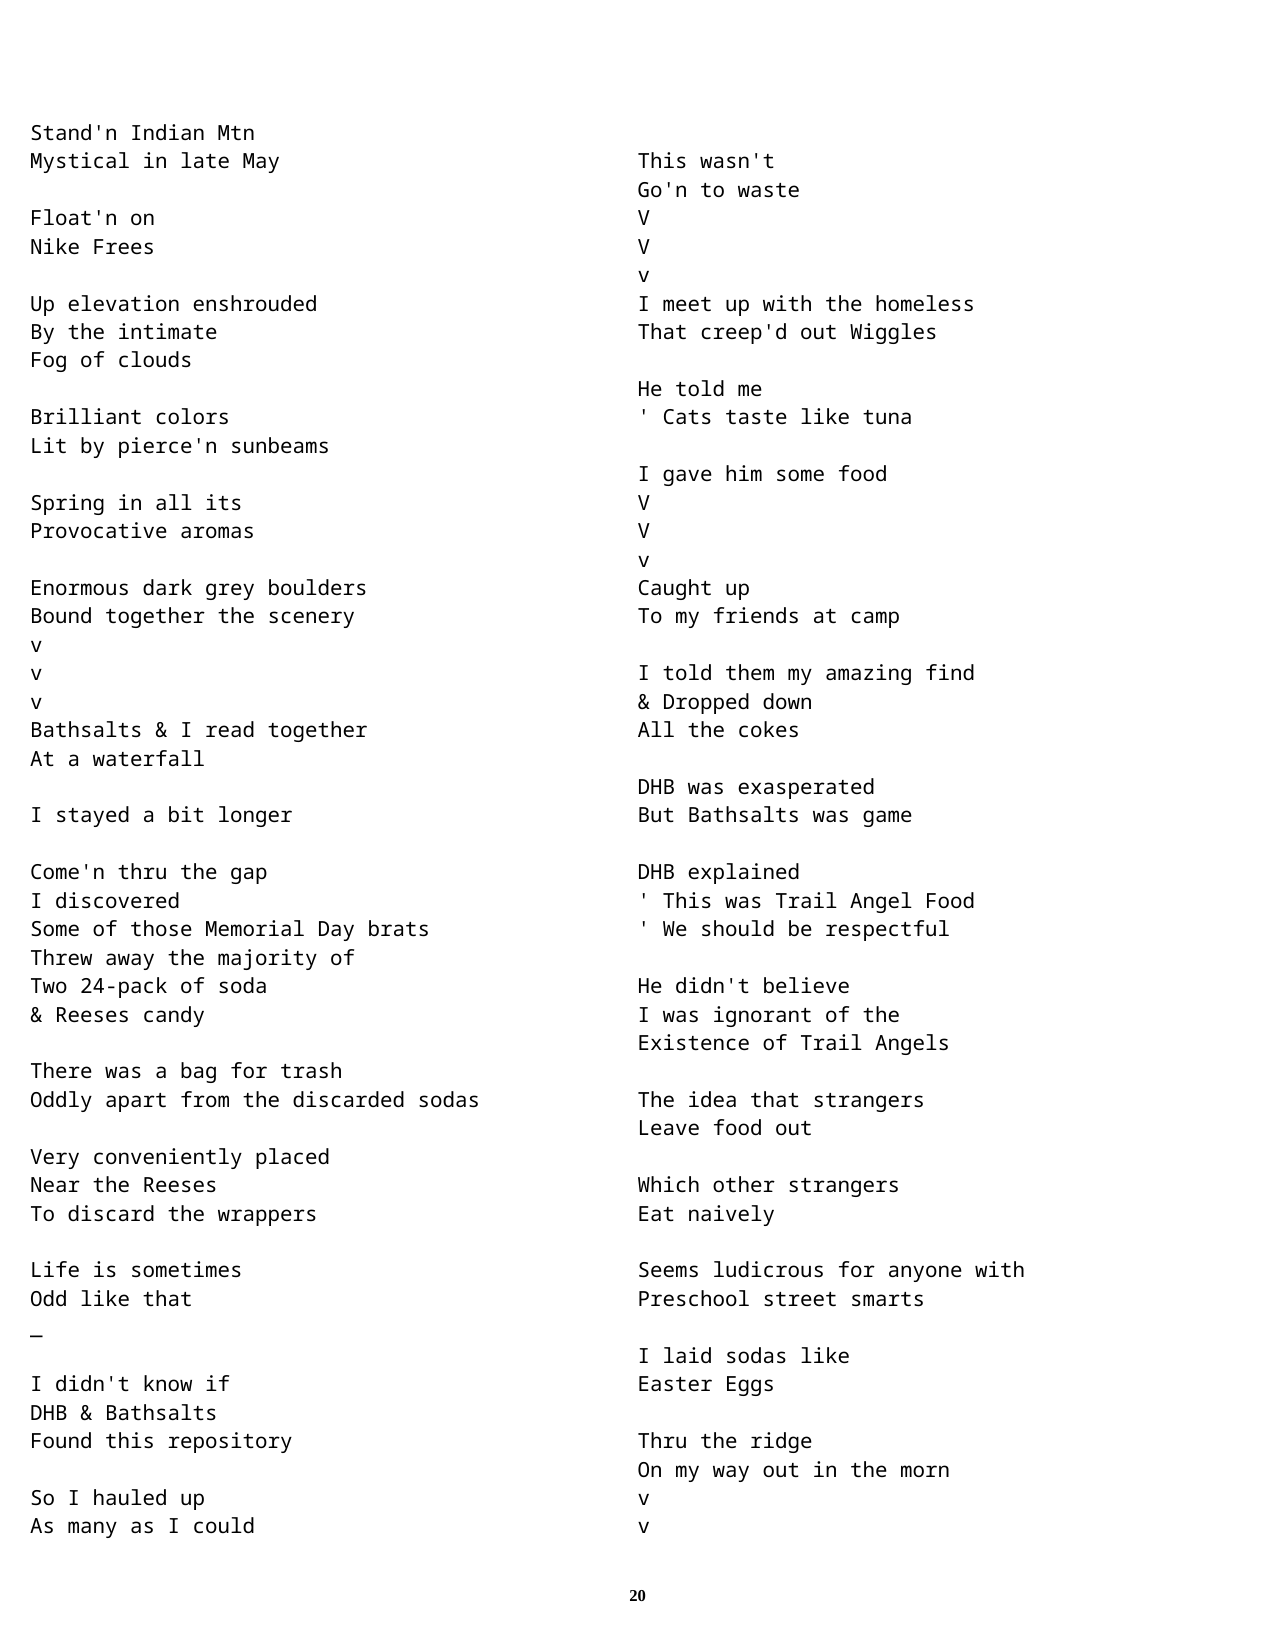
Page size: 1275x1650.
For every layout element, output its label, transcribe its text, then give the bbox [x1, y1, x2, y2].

text ' We should be respectful [637, 914, 1245, 943]
text V [637, 488, 1245, 516]
text DHB explained [637, 857, 1245, 886]
text So I hauled up [30, 1483, 637, 1512]
text Leave food out [637, 1113, 1245, 1142]
text DHB was exasperated [637, 772, 1245, 801]
text I stayed a bit longer [30, 801, 637, 829]
text At a waterfall [30, 744, 637, 772]
text The idea that strangers [637, 1085, 1245, 1113]
text Thru the ridge [637, 1426, 1245, 1455]
text v [637, 1483, 1245, 1512]
text He didn't believe [637, 971, 1245, 1000]
text V [637, 232, 1245, 260]
text I didn't know if [30, 1369, 637, 1398]
text Odd like that [30, 1284, 637, 1312]
text Lit by pierce'n sunbeams [30, 431, 637, 459]
text Seems ludicrous for anyone with [637, 1256, 1245, 1284]
text _ [30, 1312, 637, 1341]
text Some of those Memorial Day brats [30, 914, 637, 943]
text Stand'n Indian Mtn [30, 118, 637, 147]
text I discovered [30, 886, 637, 914]
text v [30, 630, 637, 658]
text & Dropped down [637, 687, 1245, 715]
text Bathsalts & I read together [30, 715, 637, 744]
text He told me [637, 374, 1245, 402]
text Nike Frees [30, 232, 637, 260]
text I was ignorant of the [637, 1000, 1245, 1028]
text On my way out in the morn [637, 1455, 1245, 1483]
text But Bathsalts was game [637, 801, 1245, 829]
text Provocative aromas [30, 516, 637, 545]
text Preschool street smarts [637, 1284, 1245, 1312]
text Easter Eggs [637, 1369, 1245, 1398]
text Eat naively [637, 1199, 1245, 1227]
text There was a bag for trash [30, 1057, 637, 1085]
text This wasn't [637, 147, 1245, 175]
text v [30, 687, 637, 715]
text Found this repository [30, 1426, 637, 1455]
text Life is sometimes [30, 1256, 637, 1284]
text Enormous dark grey boulders [30, 573, 637, 602]
text v [637, 260, 1245, 289]
text Oddly apart from the discarded sodas [30, 1085, 637, 1113]
text Two 24-pack of soda [30, 971, 637, 1000]
text v [30, 658, 637, 687]
text As many as I could [30, 1512, 637, 1540]
text I gave him some food [637, 459, 1245, 488]
text To discard the wrappers [30, 1199, 637, 1227]
text I meet up with the homeless [637, 289, 1245, 317]
text Fog of clouds [30, 346, 637, 374]
text Which other strangers [637, 1170, 1245, 1199]
text & Reeses candy [30, 1000, 637, 1028]
text Very conveniently placed [30, 1142, 637, 1170]
text I laid sodas like [637, 1341, 1245, 1369]
text DHB & Bathsalts [30, 1398, 637, 1426]
text V [637, 516, 1245, 545]
text Caught up [637, 573, 1245, 602]
text Existence of Trail Angels [637, 1028, 1245, 1057]
text Near the Reeses [30, 1170, 637, 1199]
text That creep'd out Wiggles [637, 317, 1245, 346]
text v [637, 545, 1245, 573]
text By the intimate [30, 317, 637, 346]
text Threw away the majority of [30, 943, 637, 971]
text Float'n on [30, 203, 637, 232]
text Mystical in late May [30, 147, 637, 175]
text Bound together the scenery [30, 602, 637, 630]
text v [637, 1512, 1245, 1540]
text V [637, 203, 1245, 232]
text Up elevation enshrouded [30, 289, 637, 317]
text To my friends at camp [637, 602, 1245, 630]
text Spring in all its [30, 488, 637, 516]
text All the cokes [637, 715, 1245, 744]
text I told them my amazing find [637, 658, 1245, 687]
text Brilliant colors [30, 402, 637, 431]
text Come'n thru the gap [30, 857, 637, 886]
text ' This was Trail Angel Food [637, 886, 1245, 914]
text Go'n to waste [637, 175, 1245, 203]
text ' Cats taste like tuna [637, 402, 1245, 431]
